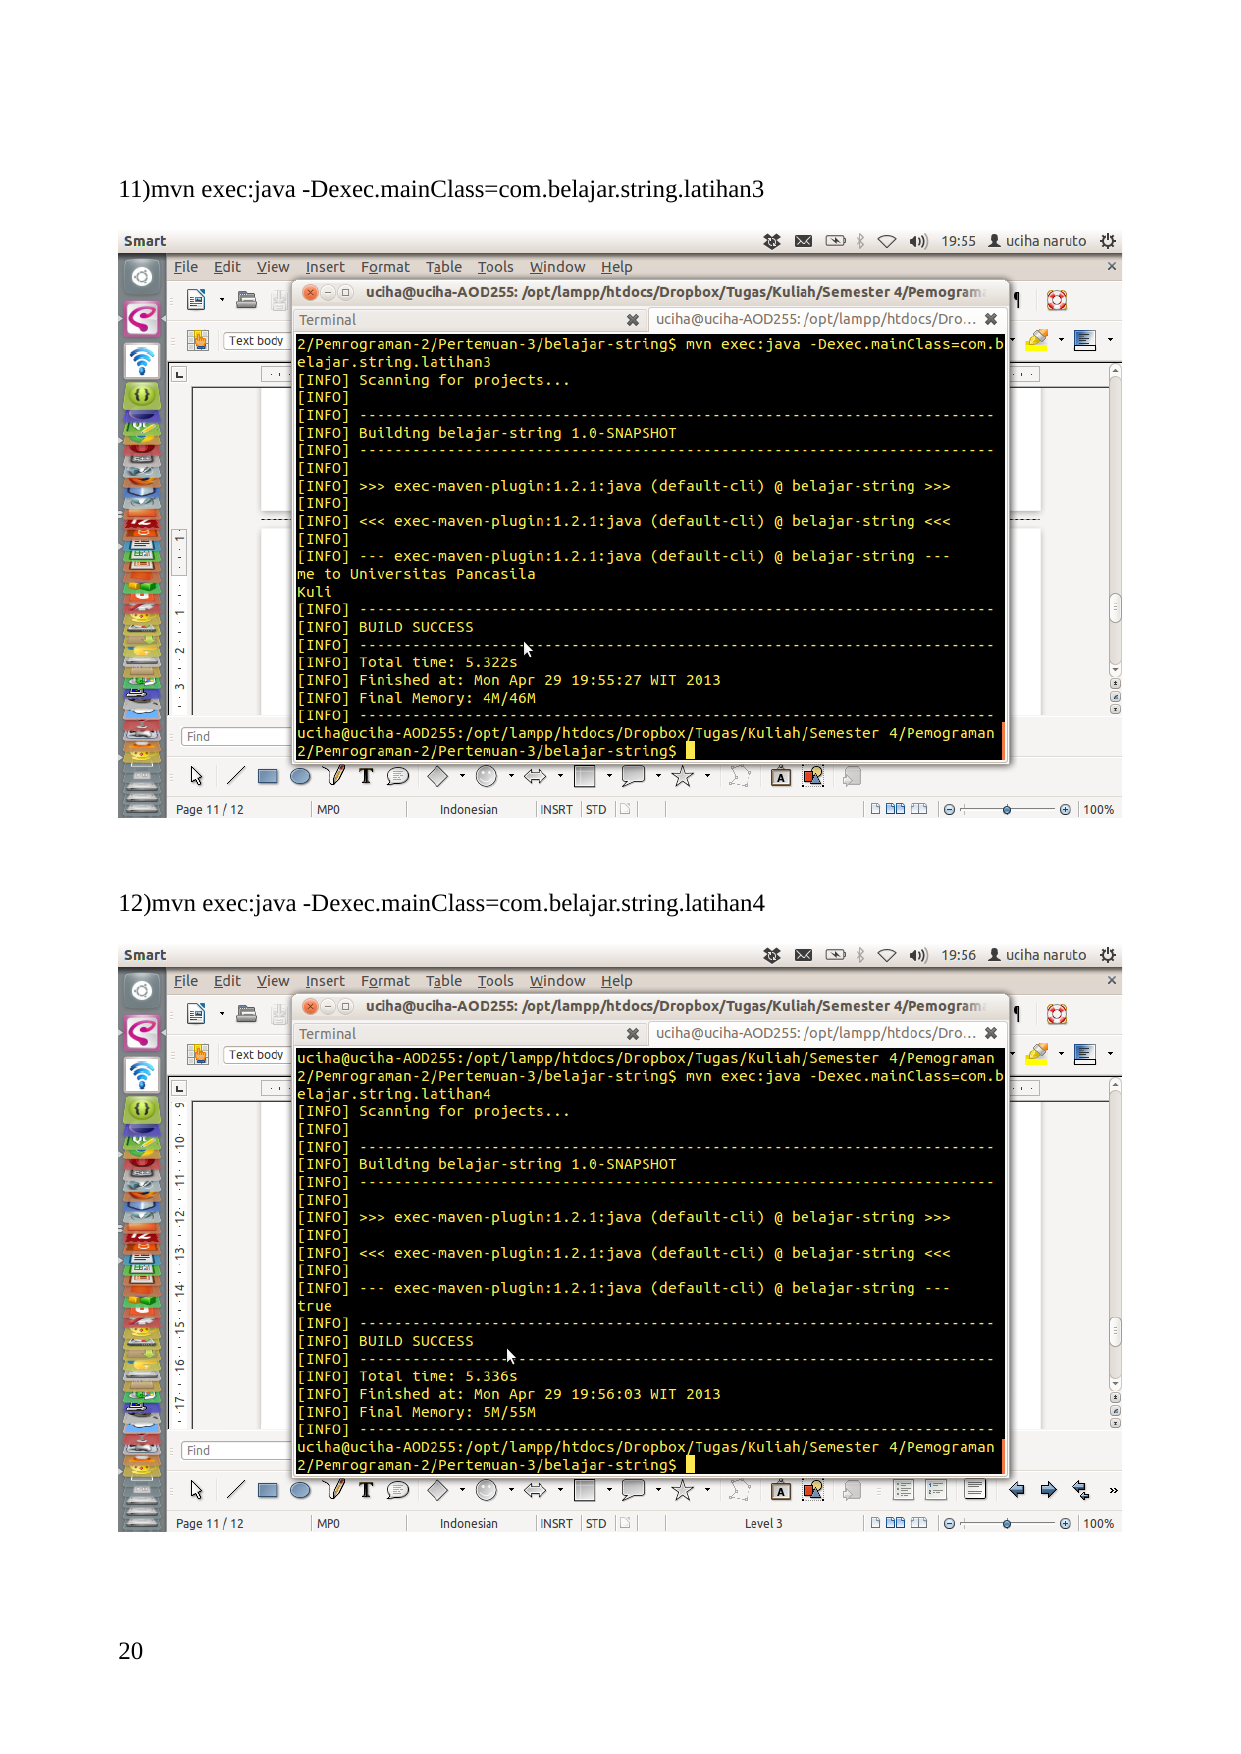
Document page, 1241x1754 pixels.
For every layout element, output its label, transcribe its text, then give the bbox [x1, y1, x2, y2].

picture [118, 229, 1123, 818]
list mvn exec:java -Dexec.mainClass=com.belajar.string.latihan4 [118, 888, 1122, 916]
picture [118, 943, 1123, 1532]
list mvn exec:java -Dexec.mainClass=com.belajar.string.latihan3 [118, 174, 1122, 202]
